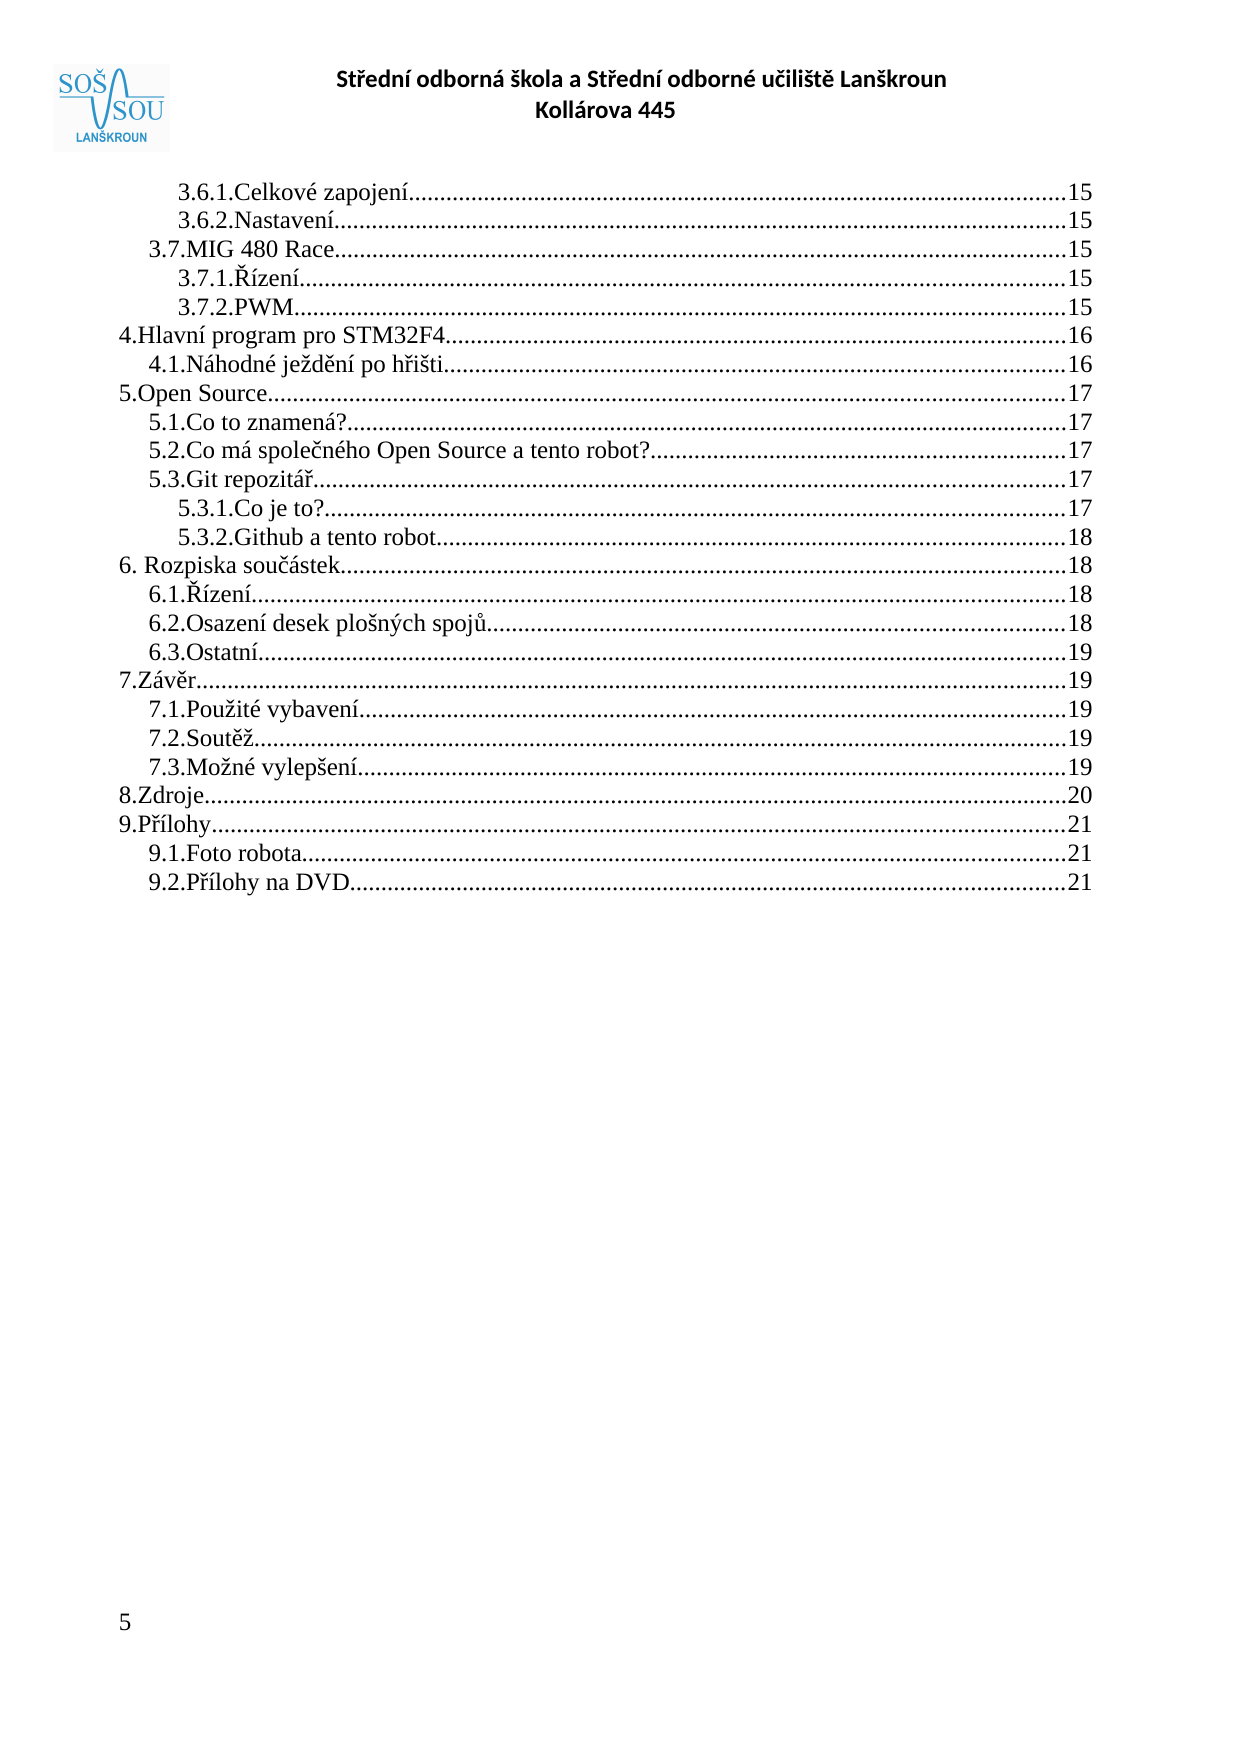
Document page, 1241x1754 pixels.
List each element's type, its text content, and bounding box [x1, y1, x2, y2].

text 5.Open Source 17 [119, 378, 1092, 407]
text 5.3.2.Github a tento robot 18 [178, 522, 1092, 550]
text 7.Závěr 19 [119, 665, 1092, 694]
text 3.7.MIG 480 Race 15 [148, 234, 1092, 263]
text 3.7.1.Řízení 15 [178, 263, 1092, 292]
text 7.1.Použité vybavení 19 [148, 694, 1092, 723]
text 8.Zdroje 20 [119, 780, 1092, 809]
text 3.6.1.Celkové zapojení 15 [178, 177, 1092, 205]
text 5.2.Co má společného Open Source a tento robot? 17 [148, 435, 1092, 464]
text 7.2.Soutěž 19 [148, 723, 1092, 752]
text 3.6.2.Nastavení 15 [178, 205, 1092, 234]
text 9.1.Foto robota 21 [148, 838, 1092, 867]
text 6.1.Řízení 18 [148, 579, 1092, 608]
text 4.1.Náhodné ježdění po hřišti 16 [148, 349, 1092, 378]
text 6.2.Osazení desek plošných spojů 18 [148, 608, 1092, 637]
text 7.3.Možné vylepšení 19 [148, 752, 1092, 780]
picture [53, 64, 170, 152]
text 6.3.Ostatní 19 [148, 637, 1092, 665]
text 3.7.2.PWM 15 [178, 292, 1092, 320]
text 9.2.Přílohy na DVD 21 [148, 867, 1092, 895]
text 4.Hlavní program pro STM32F4 16 [119, 320, 1092, 349]
text 9.Přílohy 21 [119, 809, 1092, 838]
text 5.1.Co to znamená? 17 [148, 407, 1092, 435]
text 5.3.Git repozitář 17 [148, 464, 1092, 493]
text 5.3.1.Co je to? 17 [178, 493, 1092, 522]
text 6. Rozpiska součástek 18 [119, 550, 1092, 579]
